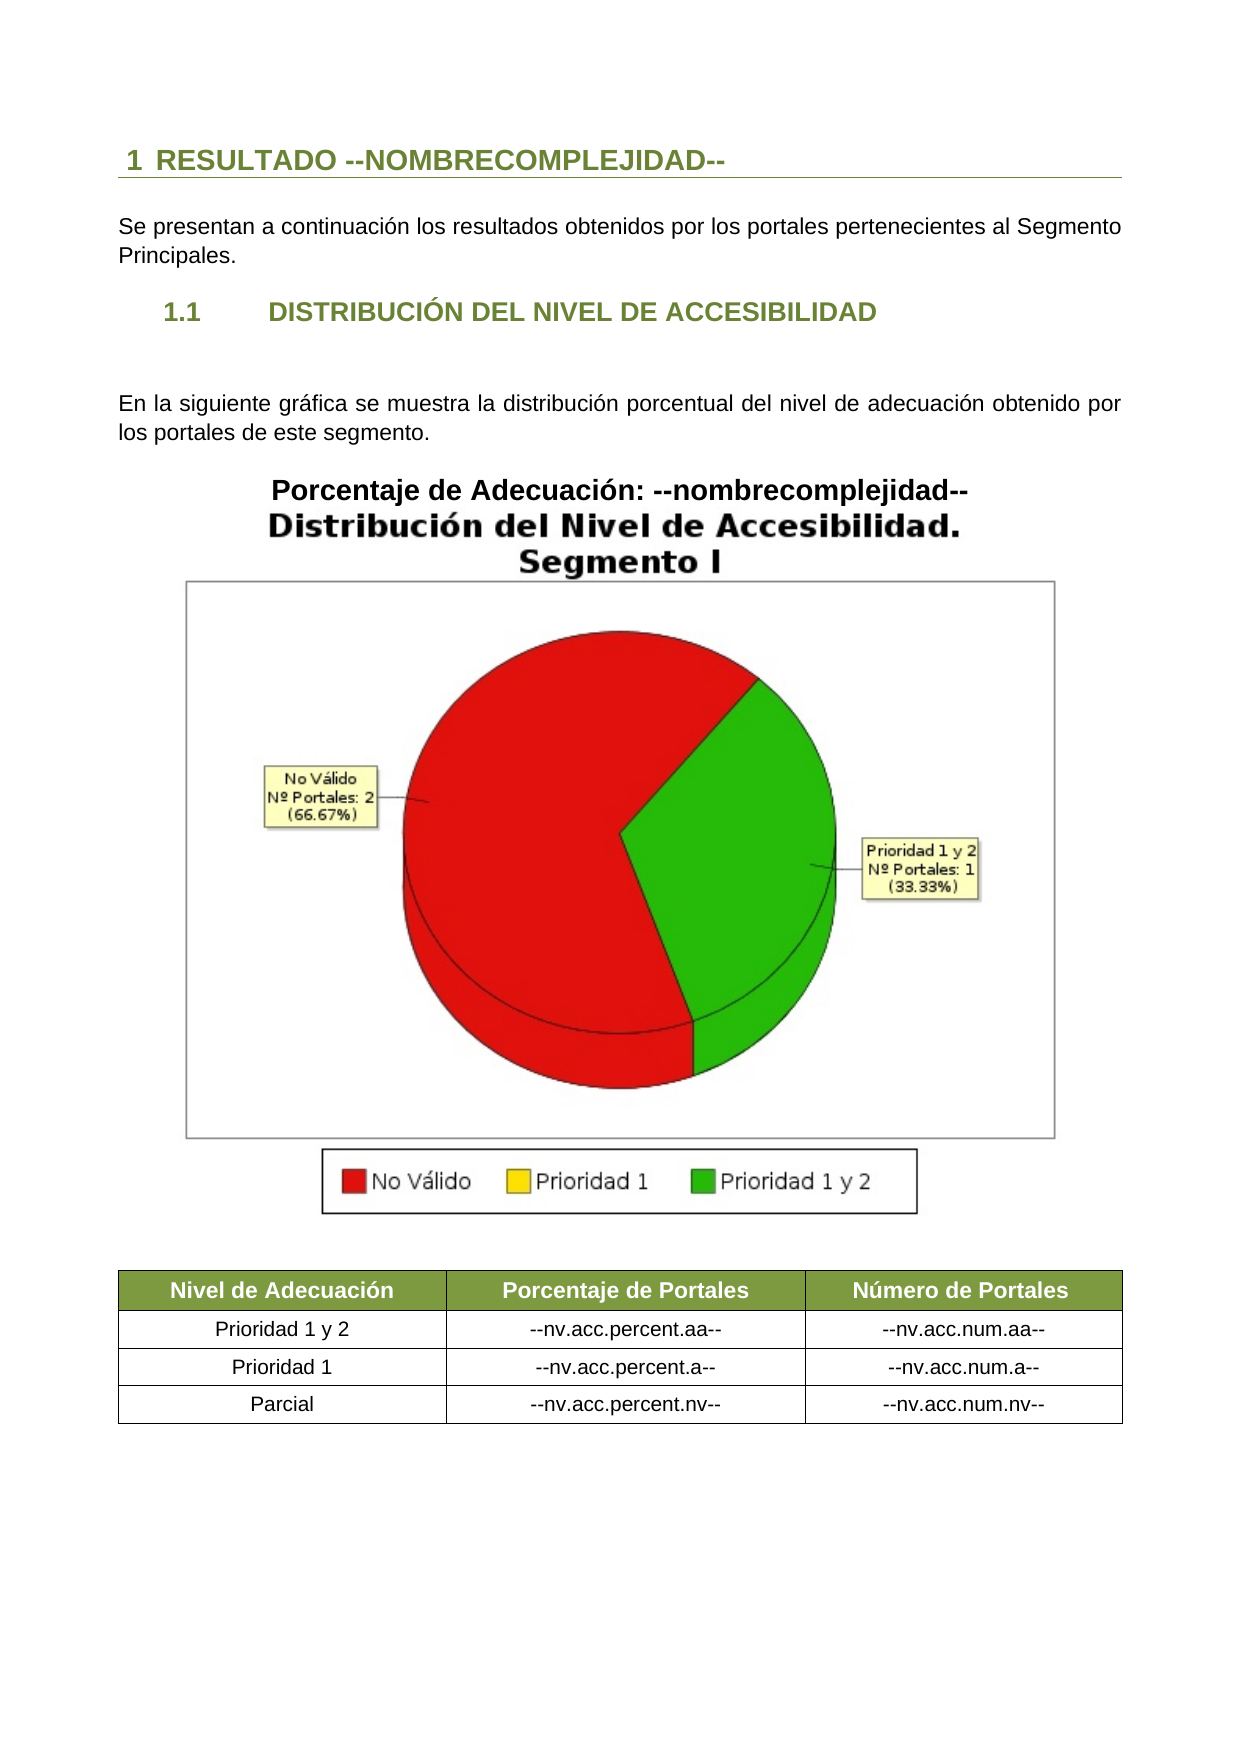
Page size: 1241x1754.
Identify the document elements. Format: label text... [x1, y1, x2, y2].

table_cell --nv.acc.percent.nv-- [447, 1386, 805, 1422]
table_header Porcentaje de Portales [447, 1271, 805, 1310]
table_header Número de Portales [806, 1271, 1122, 1310]
text Se presentan a continuación los resultados obtenidos por los portales pertenecientes al Segmento Principales. [118, 213, 1122, 268]
subtitle Distribución del nivel de accesibilidad [156, 296, 1122, 327]
picture [178, 506, 1062, 1216]
table_cell --nv.acc.num.nv-- [806, 1386, 1122, 1422]
subtitle Resultado --nombrecomplejidad-- [118, 143, 1122, 177]
table_header Nivel de Adecuación [119, 1271, 446, 1310]
table_cell --nv.acc.percent.aa-- [447, 1311, 805, 1347]
table_cell Prioridad 1 [119, 1349, 446, 1385]
text Porcentaje de Adecuación: --nombrecomplejidad-- [118, 473, 1122, 507]
table_cell --nv.acc.num.aa-- [806, 1311, 1122, 1347]
text En la siguiente gráfica se muestra la distribución porcentual del nivel de adecuación obtenido por los portales de este segmento. [118, 390, 1122, 446]
table_cell Parcial [119, 1386, 446, 1422]
table_cell Prioridad 1 y 2 [119, 1311, 446, 1347]
table_cell --nv.acc.num.a-- [806, 1349, 1122, 1385]
table_cell --nv.acc.percent.a-- [447, 1349, 805, 1385]
